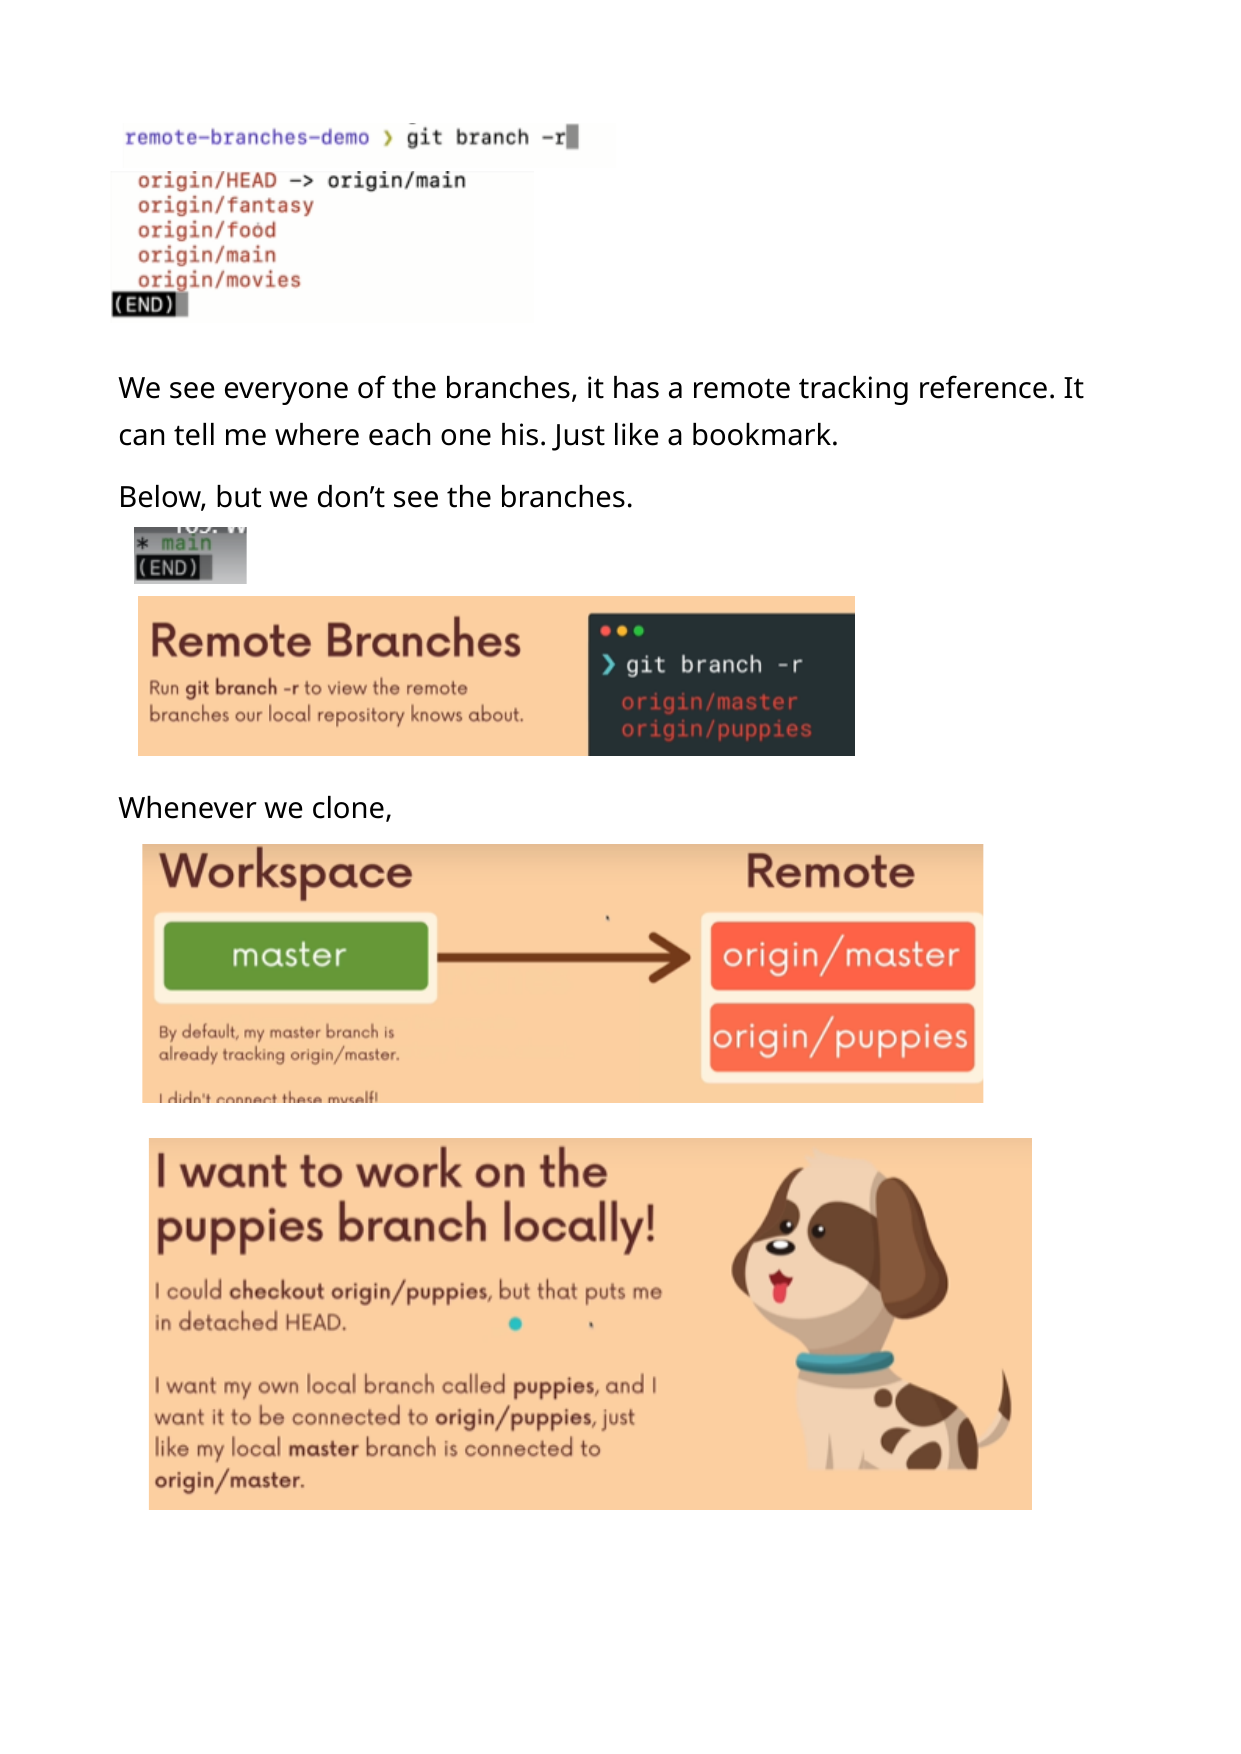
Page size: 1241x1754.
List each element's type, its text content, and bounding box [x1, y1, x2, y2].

picture [138, 596, 855, 756]
picture [134, 527, 247, 584]
picture [148, 1138, 1032, 1510]
picture [110, 171, 534, 323]
text We see everyone of the branches, it has a remote tracking reference. It can tell me where each one his. Just like a bookmark. [118, 367, 1122, 454]
text Below, but we don’t see the branches. [118, 477, 1122, 516]
picture [122, 123, 617, 168]
picture [142, 844, 984, 1103]
text Whenever we clone, [118, 788, 1122, 827]
